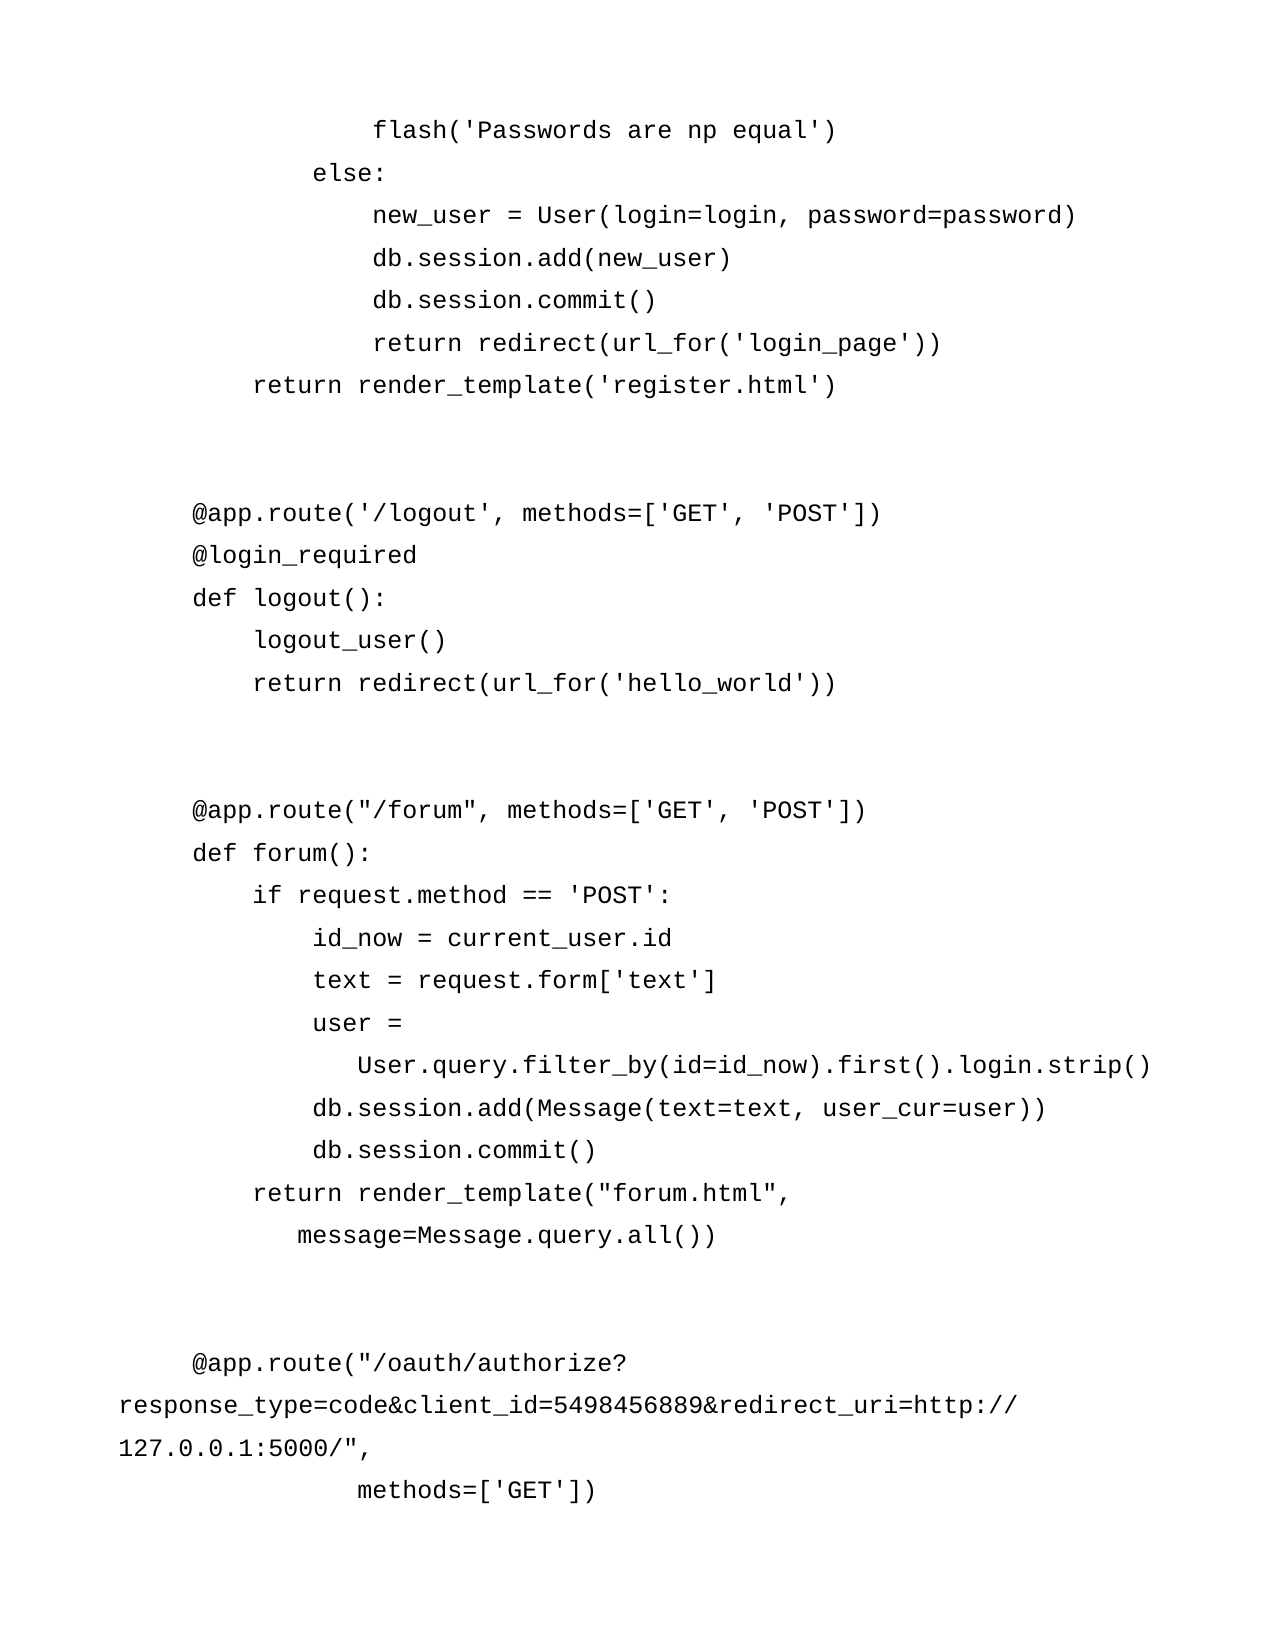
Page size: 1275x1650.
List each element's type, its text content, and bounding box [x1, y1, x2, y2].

text db.session.add(new_user) [118, 246, 1157, 274]
text message=Message.query.all()) [118, 1223, 1157, 1251]
text db.session.add(Message(text=text, user_cur=user)) [118, 1096, 1157, 1124]
text flash('Passwords are np equal') [118, 118, 1157, 146]
text return redirect(url_for('hello_world')) [118, 671, 1157, 699]
text if request.method == 'POST': [118, 883, 1157, 911]
text def logout(): [118, 586, 1157, 614]
text logout_user() [118, 628, 1157, 656]
text @app.route("/forum", methods=['GET', 'POST']) [118, 798, 1157, 826]
text text = request.form['text'] [118, 968, 1157, 996]
text return render_template("forum.html", [118, 1181, 1157, 1209]
text User.query.filter_by(id=id_now).first().login.strip() [118, 1053, 1157, 1081]
text id_now = current_user.id [118, 926, 1157, 954]
text return redirect(url_for('login_page')) [118, 331, 1157, 359]
text return render_template('register.html') [118, 373, 1157, 401]
text new_user = User(login=login, password=password) [118, 203, 1157, 231]
text db.session.commit() [118, 288, 1157, 316]
text @app.route('/logout', methods=['GET', 'POST']) [118, 501, 1157, 529]
text user = [118, 1011, 1157, 1039]
text methods=['GET']) [118, 1478, 1157, 1506]
text def forum(): [118, 841, 1157, 869]
text else: [118, 161, 1157, 189]
text @login_required [118, 543, 1157, 571]
text @app.route("/oauth/authorize?response_type=code&client_id=5498456889&redirect_uri=http://127.0.0.1:5000/", [118, 1351, 1157, 1464]
text db.session.commit() [118, 1138, 1157, 1166]
